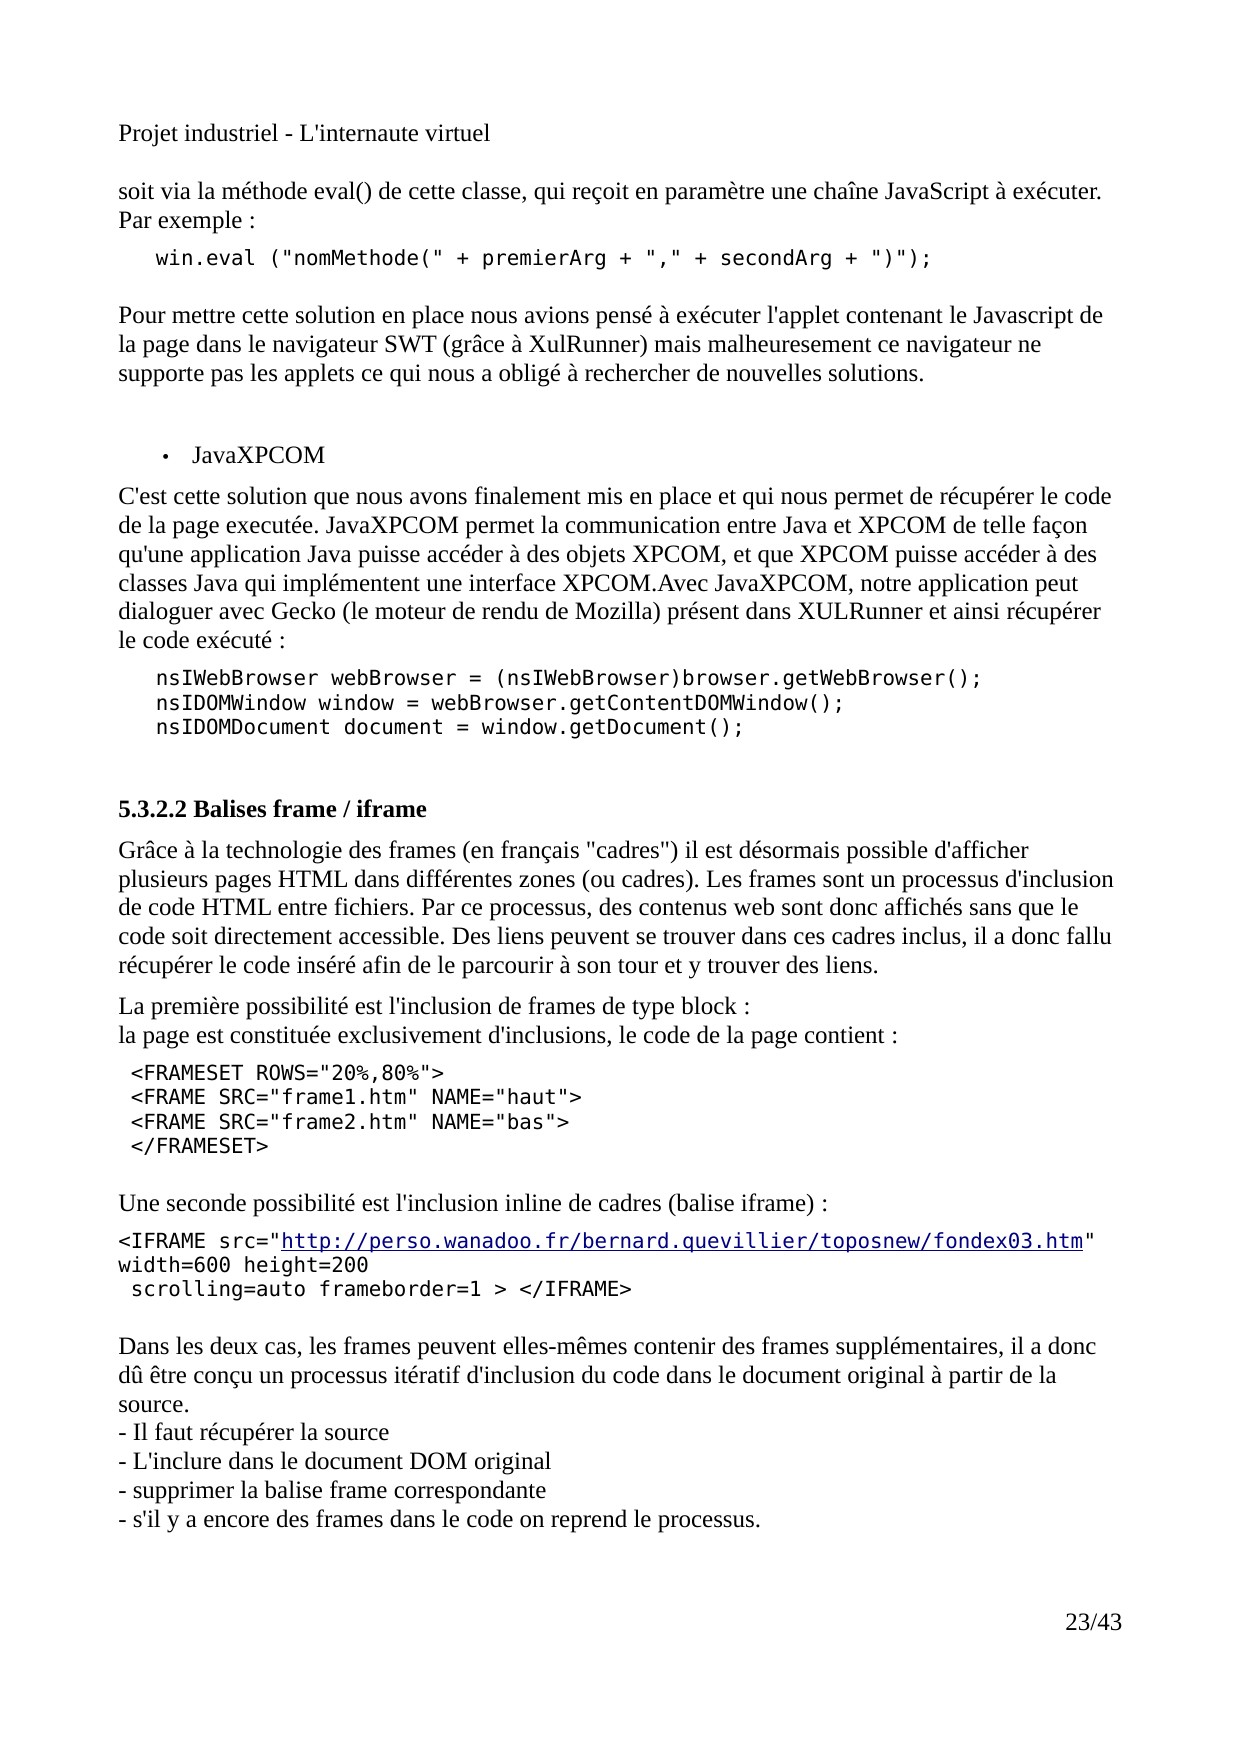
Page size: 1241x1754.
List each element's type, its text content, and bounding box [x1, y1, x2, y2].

text <FRAMESET ROWS="20%,80%"> [118, 1061, 1122, 1085]
text scrolling=auto frameborder=1 > </IFRAME> [118, 1277, 1122, 1302]
text win.eval ("nomMethode(" + premierArg + "," + secondArg + ")"); [118, 246, 1122, 271]
text <FRAME SRC="frame2.htm" NAME="bas"> [118, 1110, 1122, 1134]
text Grâce à la technologie des frames (en français "cadres") il est désormais possible d'afficher plusieurs pages HTML dans différentes zones (ou cadres). Les frames sont un processus d'inclusion de code HTML entre fichiers. Par ce processus, des contenus web sont donc affichés sans que le code soit directement accessible. Des liens peuvent se trouver dans ces cadres inclus, il a donc fallu récupérer le code inséré afin de le parcourir à son tour et y trouver des liens. [118, 835, 1122, 979]
list JavaXPCOM [162, 440, 1122, 469]
text nsIWebBrowser webBrowser = (nsIWebBrowser)browser.getWebBrowser(); [118, 666, 1122, 691]
text La première possibilité est l'inclusion de frames de type block : la page est constituée exclusivement d'inclusions, le code de la page contient : [118, 991, 1122, 1049]
text <IFRAME src="http://perso.wanadoo.fr/bernard.quevillier/toposnew/fondex03.htm" width=600 height=200 [118, 1229, 1122, 1277]
text Dans les deux cas, les frames peuvent elles-mêmes contenir des frames supplémentaires, il a donc dû être conçu un processus itératif d'inclusion du code dans le document original à partir de la source. - Il faut récupérer la source - L'inclure dans le document DOM original - supprimer la balise frame correspondante - s'il y a encore des frames dans le code on reprend le processus. [118, 1331, 1122, 1532]
text nsIDOMWindow window = webBrowser.getContentDOMWindow(); [118, 691, 1122, 715]
subtitle 5.3.2.2 Balises frame / iframe [118, 794, 1122, 822]
text nsIDOMDocument document = window.getDocument(); [118, 715, 1122, 739]
text </FRAMESET> [118, 1134, 1122, 1158]
text soit via la méthode eval() de cette classe, qui reçoit en paramètre une chaîne JavaScript à exécuter. Par exemple : [118, 176, 1122, 234]
text Une seconde possibilité est l'inclusion inline de cadres (balise iframe) : [118, 1188, 1122, 1216]
text <FRAME SRC="frame1.htm" NAME="haut"> [118, 1085, 1122, 1110]
text Pour mettre cette solution en place nous avions pensé à exécuter l'applet contenant le Javascript de la page dans le navigateur SWT (grâce à XulRunner) mais malheuresement ce navigateur ne supporte pas les applets ce qui nous a obligé à rechercher de nouvelles solutions. [118, 300, 1122, 386]
text C'est cette solution que nous avons finalement mis en place et qui nous permet de récupérer le code de la page executée. JavaXPCOM permet la communication entre Java et XPCOM de telle façon qu'une application Java puisse accéder à des objets XPCOM, et que XPCOM puisse accéder à des classes Java qui implémentent une interface XPCOM.Avec JavaXPCOM, notre application peut dialoguer avec Gecko (le moteur de rendu de Mozilla) présent dans XULRunner et ainsi récupérer le code exécuté : [118, 481, 1122, 654]
